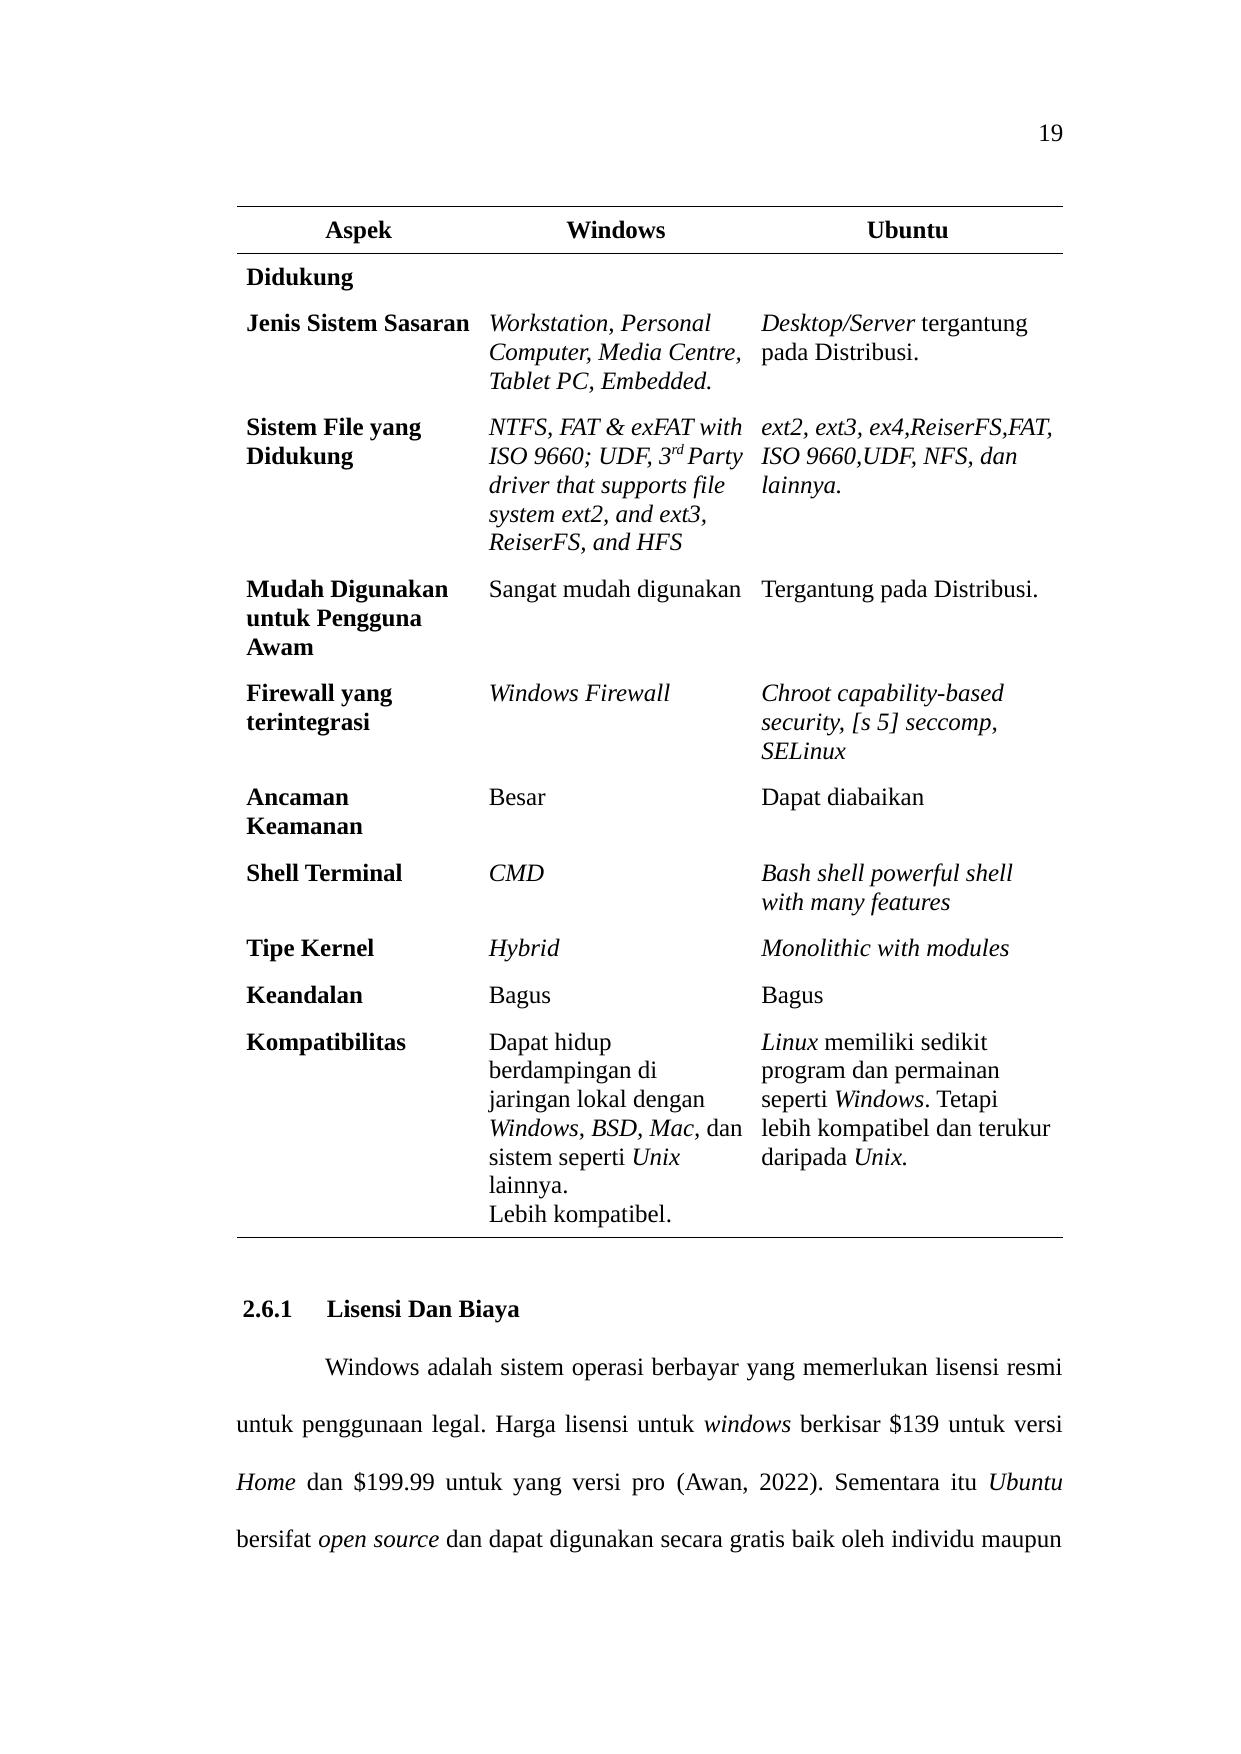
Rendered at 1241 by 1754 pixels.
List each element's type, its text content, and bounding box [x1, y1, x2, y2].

table_cell Dapat diabaikan [752, 774, 1063, 849]
table_cell [752, 254, 1063, 299]
table_cell Sangat mudah digunakan [480, 565, 752, 669]
table_cell Keandalan [237, 971, 479, 1018]
table_cell ext2, ext3, ex4,ReiserFS,FAT, ISO 9660,UDF, NFS, dan lainnya. [752, 404, 1063, 565]
table_cell Tergantung pada Distribusi. [752, 565, 1063, 669]
table_cell Besar [480, 774, 752, 849]
table_cell Bagus [752, 971, 1063, 1018]
subtitle Lisensi dan Biaya [236, 1294, 1063, 1323]
table_cell [480, 254, 752, 299]
table_header Aspek [237, 207, 479, 253]
text Windows adalah sistem operasi berbayar yang memerlukan lisensi resmi untuk penggunaan legal. Harga lisensi untuk windows berkisar $139 untuk versi Home dan $199.99 untuk yang versi pro (Awan, 2022). Sementara itu Ubuntu bersifat open source dan dapat digunakan secara gratis baik oleh individu maupun [236, 1352, 1063, 1553]
table_header Windows [480, 207, 752, 253]
table_cell Mudah Digunakan untuk Pengguna Awam [237, 565, 479, 669]
table_cell Jenis Sistem Sasaran [237, 299, 479, 403]
table_cell Ancaman Keamanan [237, 774, 479, 849]
table_cell Chroot capability-based security, [s 5] seccomp, SELinux [752, 669, 1063, 773]
table_cell Sistem File yang Didukung [237, 404, 479, 565]
table_cell Bash shell powerful shell with many features [752, 849, 1063, 924]
table_cell Workstation, Personal Computer, Media Centre, Tablet PC, Embedded. [480, 299, 752, 403]
table_cell Windows Firewall [480, 669, 752, 773]
table_cell Didukung [237, 254, 479, 299]
table_cell Linux memiliki sedikit program dan permainan seperti Windows. Tetapi lebih kompatibel dan terukur daripada Unix. [752, 1018, 1063, 1237]
table_cell NTFS, FAT & exFAT with ISO 9660; UDF, 3rd Party driver that supports file system ext2, and ext3, ReiserFS, and HFS [480, 404, 752, 565]
table_cell CMD [480, 849, 752, 924]
table_cell Shell Terminal [237, 849, 479, 924]
table_header Ubuntu [752, 207, 1063, 253]
table_cell Bagus [480, 971, 752, 1018]
table_cell Kompatibilitas [237, 1018, 479, 1237]
table_cell Dapat hidup berdampingan di jaringan lokal dengan Windows, BSD, Mac, dan sistem seperti Unix lainnya. Lebih kompatibel. [480, 1018, 752, 1237]
table_cell Firewall yang terintegrasi [237, 669, 479, 773]
table_cell Monolithic with modules [752, 924, 1063, 971]
table_cell Tipe Kernel [237, 924, 479, 971]
table_cell Hybrid [480, 924, 752, 971]
table_cell Desktop/Server tergantung pada Distribusi. [752, 299, 1063, 403]
